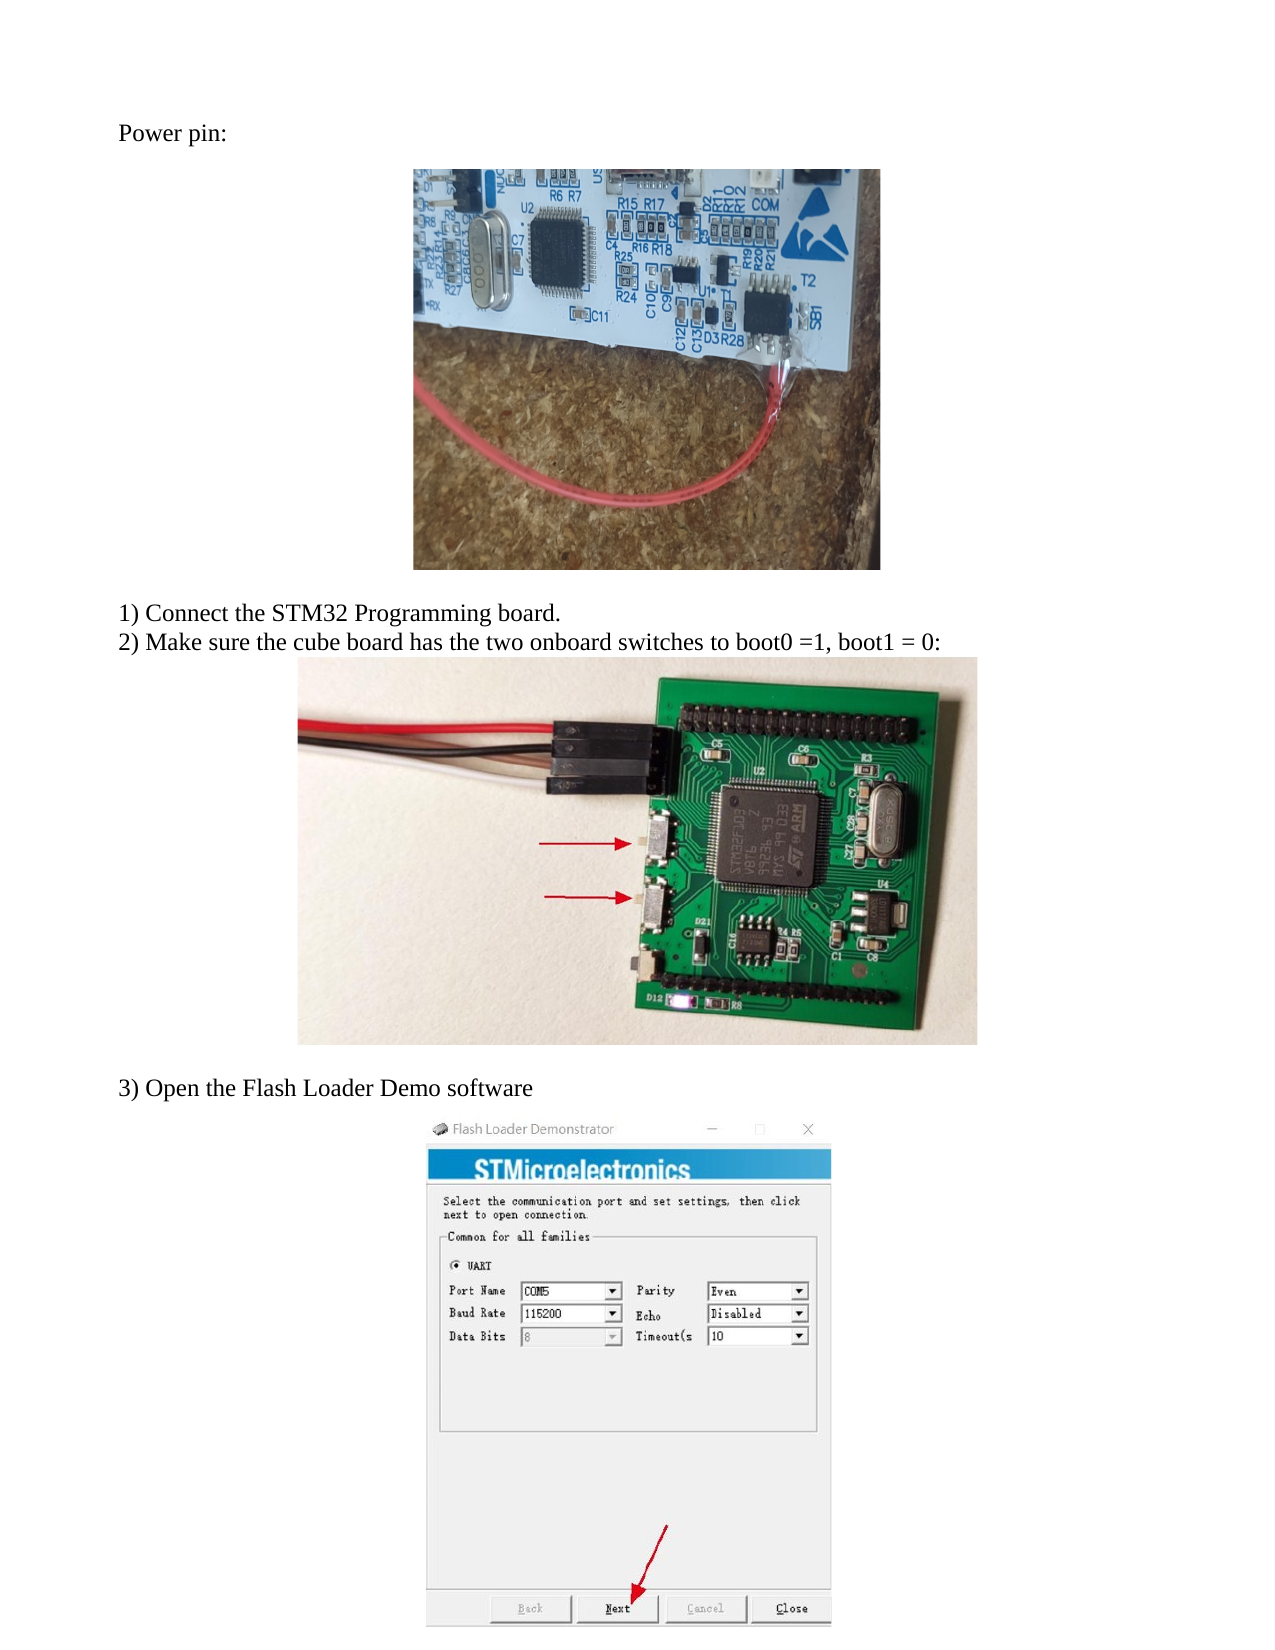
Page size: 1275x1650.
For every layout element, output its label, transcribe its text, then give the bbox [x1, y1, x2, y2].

text Power pin: [118, 118, 1157, 147]
text 2) Make sure the cube board has the two onboard switches to boot0 =1, boot1 = 0: [118, 627, 1157, 655]
text 1) Connect the STM32 Programming board. [118, 598, 1157, 627]
picture [413, 169, 881, 570]
picture [297, 655, 978, 1045]
picture [424, 1113, 832, 1627]
text 3) Open the Flash Loader Demo software [118, 1073, 1157, 1102]
